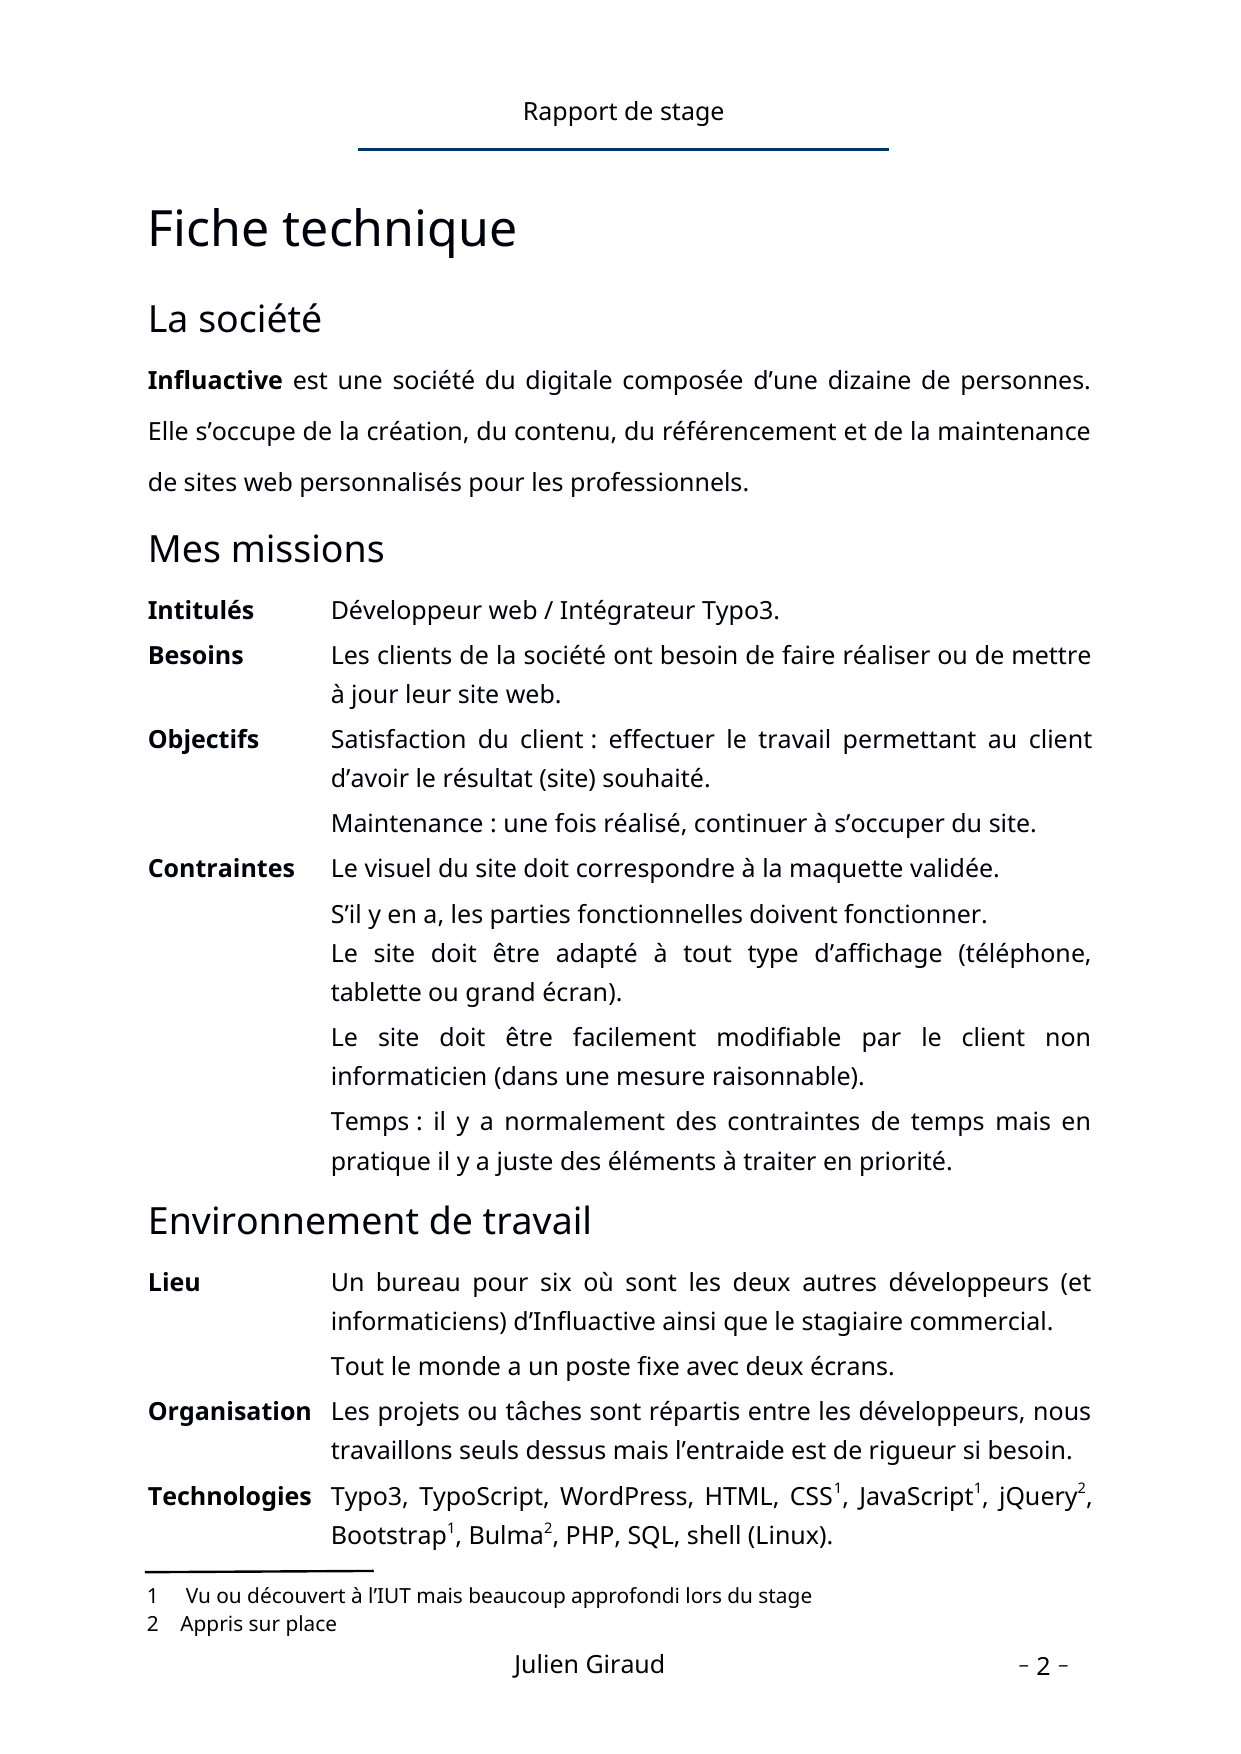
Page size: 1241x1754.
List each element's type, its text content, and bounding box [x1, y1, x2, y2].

text Lieu Un bureau pour six où sont les deux autres développeurs (et informaticiens) d’Influactive ainsi que le stagiaire commercial. [148, 1264, 1093, 1338]
text Le site doit être adapté à tout type d’affichage (téléphone, tablette ou grand écran). [148, 935, 1093, 1009]
text Influactive est une société du digitale composée d’une dizaine de personnes. Elle s’occupe de la création, du contenu, du référencement et de la maintenance de sites web personnalisés pour les professionnels. [148, 363, 1093, 499]
text Fiche technique [148, 193, 1093, 261]
list Contraintes Le visuel du site doit correspondre à la maquette validée. [148, 851, 1093, 885]
text Organisation Les projets ou tâches sont répartis entre les développeurs, nous travaillons seuls dessus mais l’entraide est de rigueur si besoin. [148, 1394, 1093, 1467]
text Maintenance : une fois réalisé, continuer à s’occuper du site. [148, 806, 1093, 840]
text Objectifs Satisfaction du client : effectuer le travail permettant au client d’avoir le résultat (site) souhaité. [148, 722, 1093, 795]
text La société [148, 292, 1093, 343]
text S’il y en a, les parties fonctionnelles doivent fonctionner. [148, 896, 1093, 930]
text Temps : il y a normalement des contraintes de temps mais en pratique il y a juste des éléments à traiter en priorité. [148, 1104, 1093, 1177]
text Tout le monde a un poste fixe avec deux écrans. [148, 1349, 1093, 1383]
text Technologies Typo3, TypoScript, WordPress, HTML, CSS1, JavaScript1, jQuery2, Bootstrap1, Bulma2, PHP, SQL, shell (Linux). [148, 1478, 1093, 1551]
text Le site doit être facilement modifiable par le client non informaticien (dans une mesure raisonnable). [148, 1020, 1093, 1093]
text Mes missions [148, 522, 1093, 573]
list Besoins Les clients de la société ont besoin de faire réaliser ou de mettre à jour leur site web. [148, 637, 1093, 711]
text Environnement de travail [148, 1194, 1093, 1245]
list Intitulés Développeur web / Intégrateur Typo3. [148, 592, 1093, 626]
